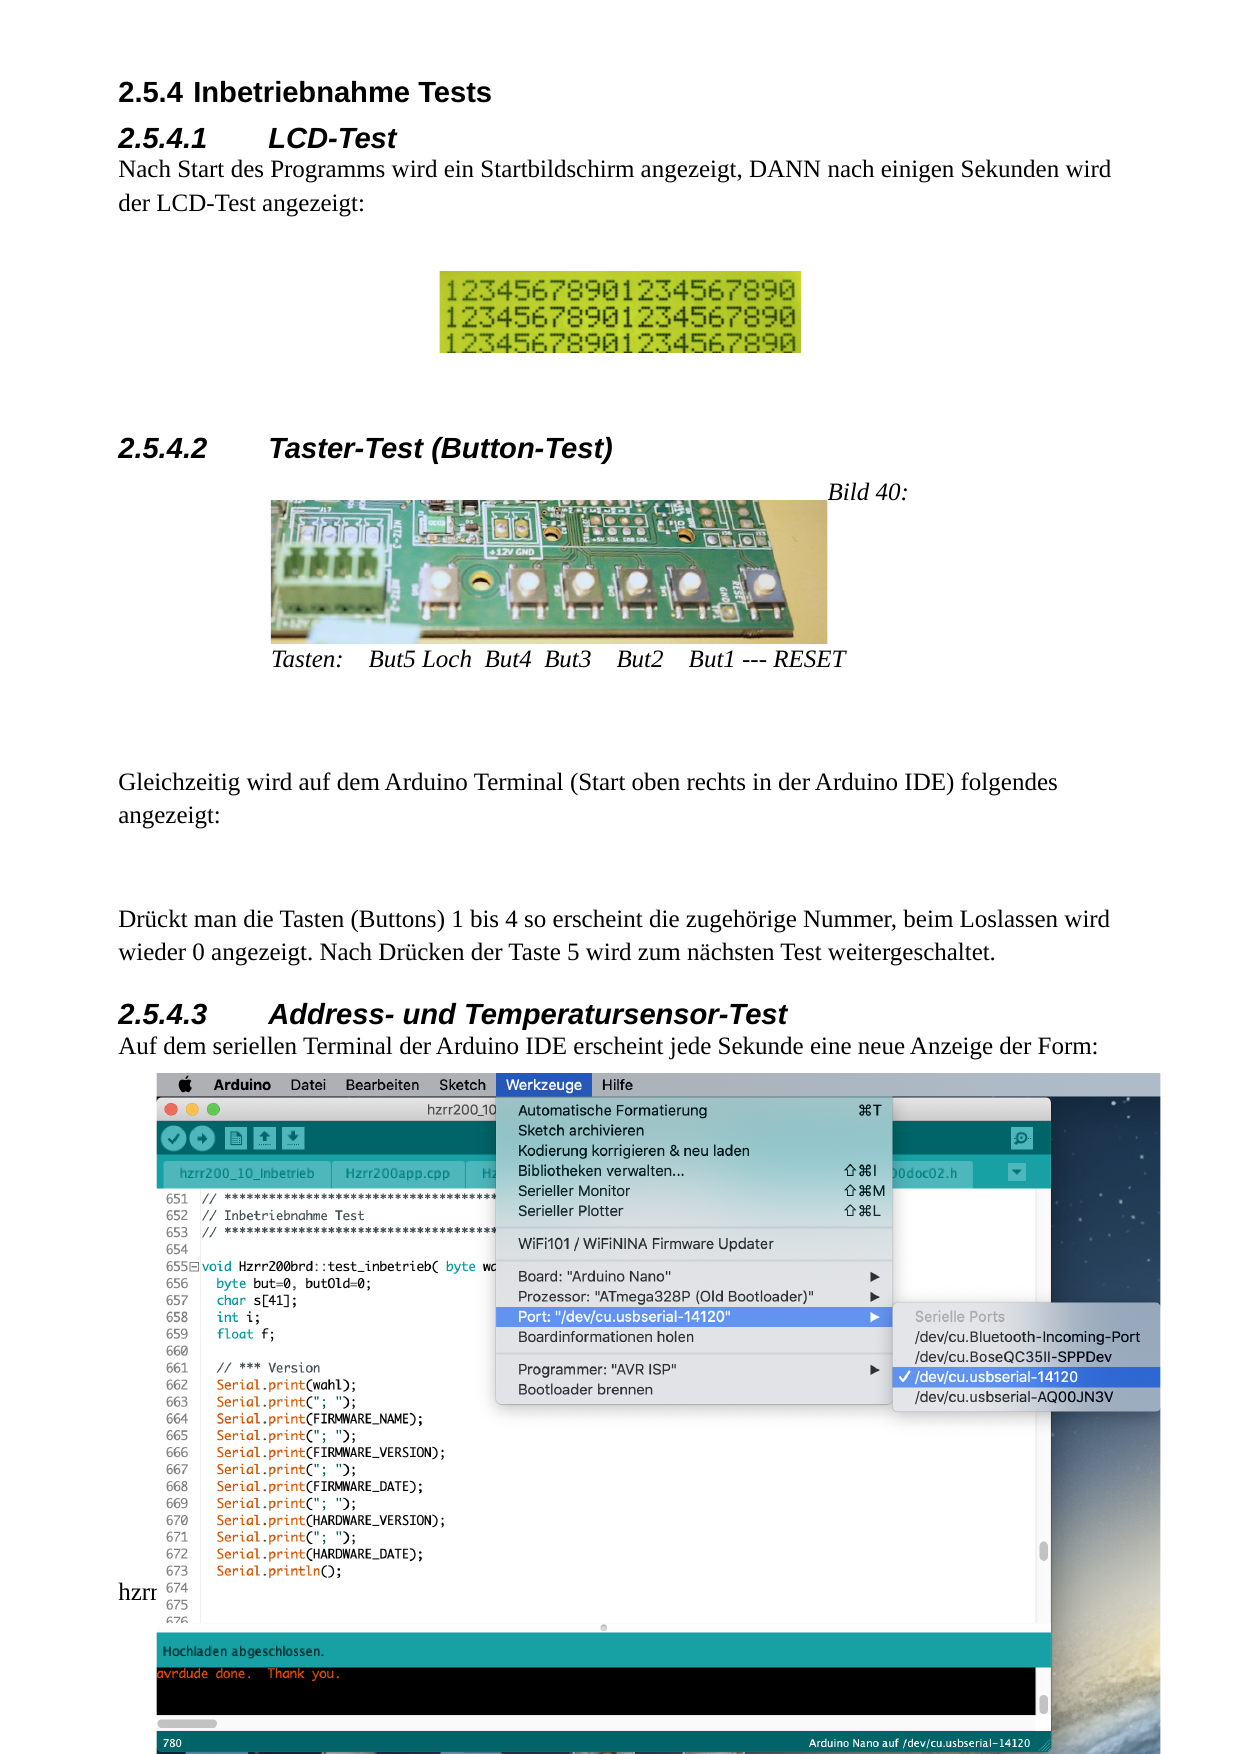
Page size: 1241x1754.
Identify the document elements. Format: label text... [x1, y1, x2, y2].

text Gleichzeitig wird auf dem Arduino Terminal (Start oben rechts in der Arduino IDE) folgendes angezeigt: [118, 767, 1122, 829]
text Auf dem seriellen Terminal der Arduino IDE erscheint jede Sekunde eine neue Anzeige der Form: [118, 1031, 1122, 1060]
subtitle Taster-Test (Button-Test) [118, 431, 1122, 465]
subtitle Inbetriebnahme Tests [118, 75, 1122, 108]
text Drückt man die Tasten (Buttons) 1 bis 4 so erscheint die zugehörige Nummer, beim Loslassen wird wieder 0 angezeigt. Nach Drücken der Taste 5 wird zum nächsten Test weitergeschaltet. [118, 904, 1122, 966]
subtitle LCD-Test [118, 121, 1122, 154]
text Nach Start des Programms wird ein Startbildschirm angezeigt, DANN nach einigen Sekunden wird der LCD-Test angezeigt: [118, 154, 1122, 216]
text Bild 39: LCD-Test [439, 248, 801, 271]
subtitle Address- und Temperatursensor-Test [118, 997, 1122, 1031]
text Bild 40: Tasten: But5 Loch But4 But3 But2 But1 --- RESET [271, 477, 969, 673]
